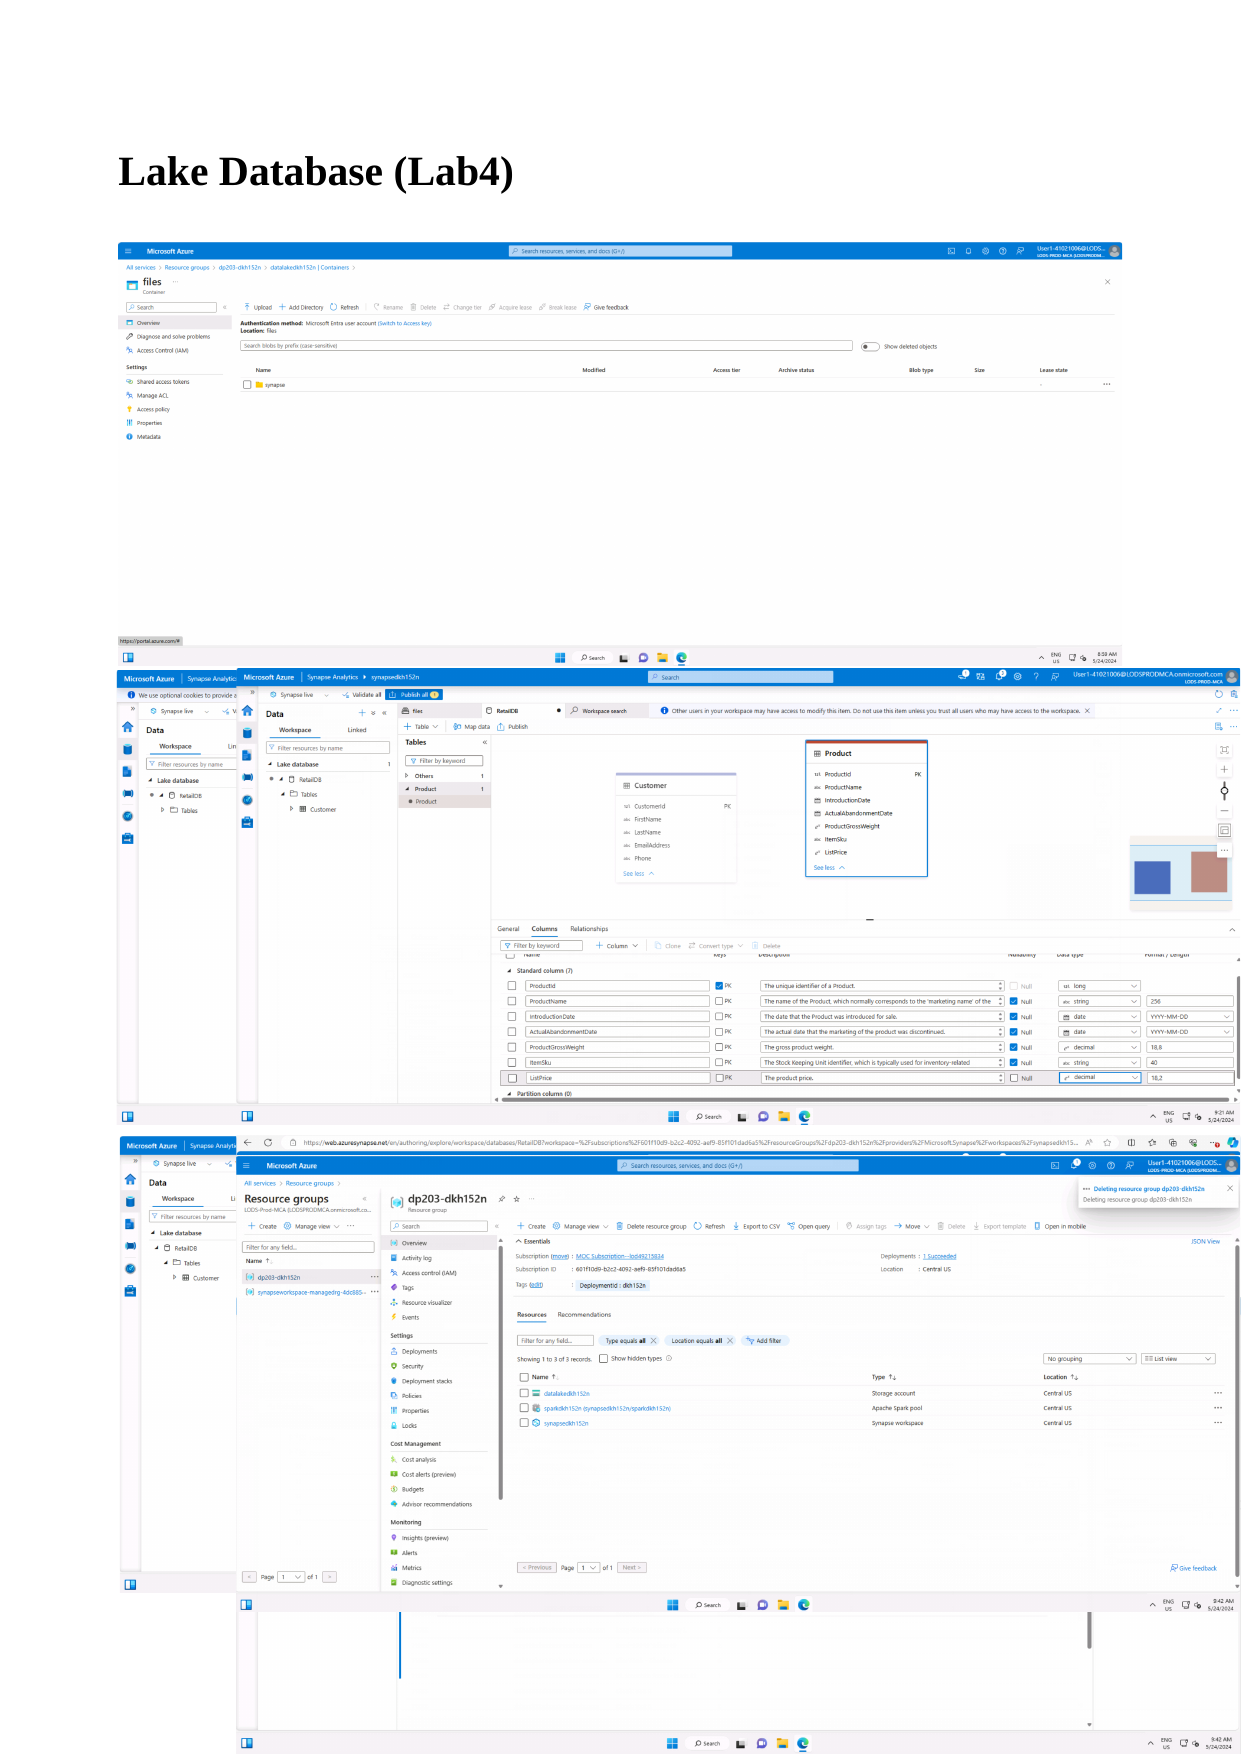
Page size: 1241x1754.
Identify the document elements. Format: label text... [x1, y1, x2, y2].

picture [118, 242, 1123, 666]
picture [116, 668, 1241, 1125]
text Lake Database (Lab4) [118, 147, 1122, 195]
picture [119, 1135, 1241, 1754]
